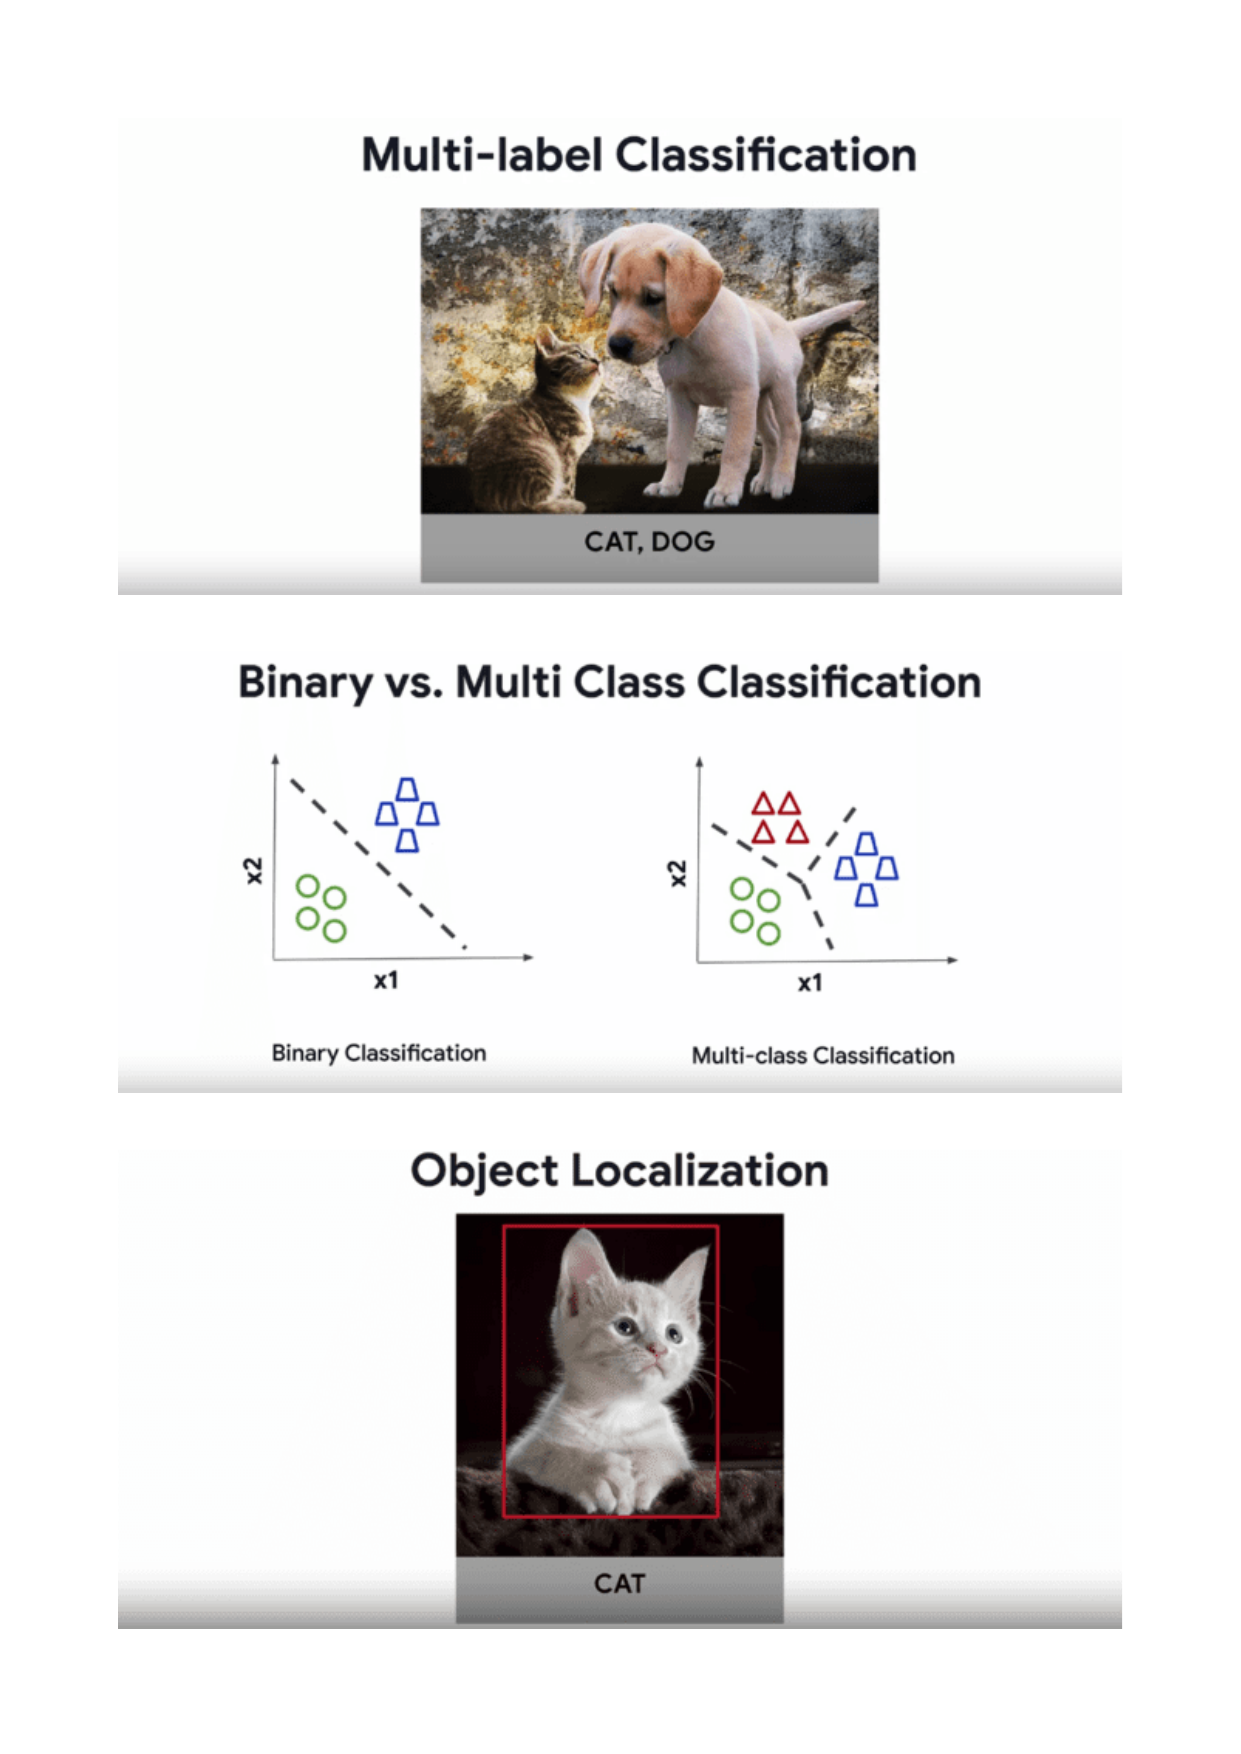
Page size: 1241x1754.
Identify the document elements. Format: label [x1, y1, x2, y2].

picture [118, 651, 1123, 1093]
picture [118, 118, 1123, 595]
picture [118, 1149, 1123, 1629]
